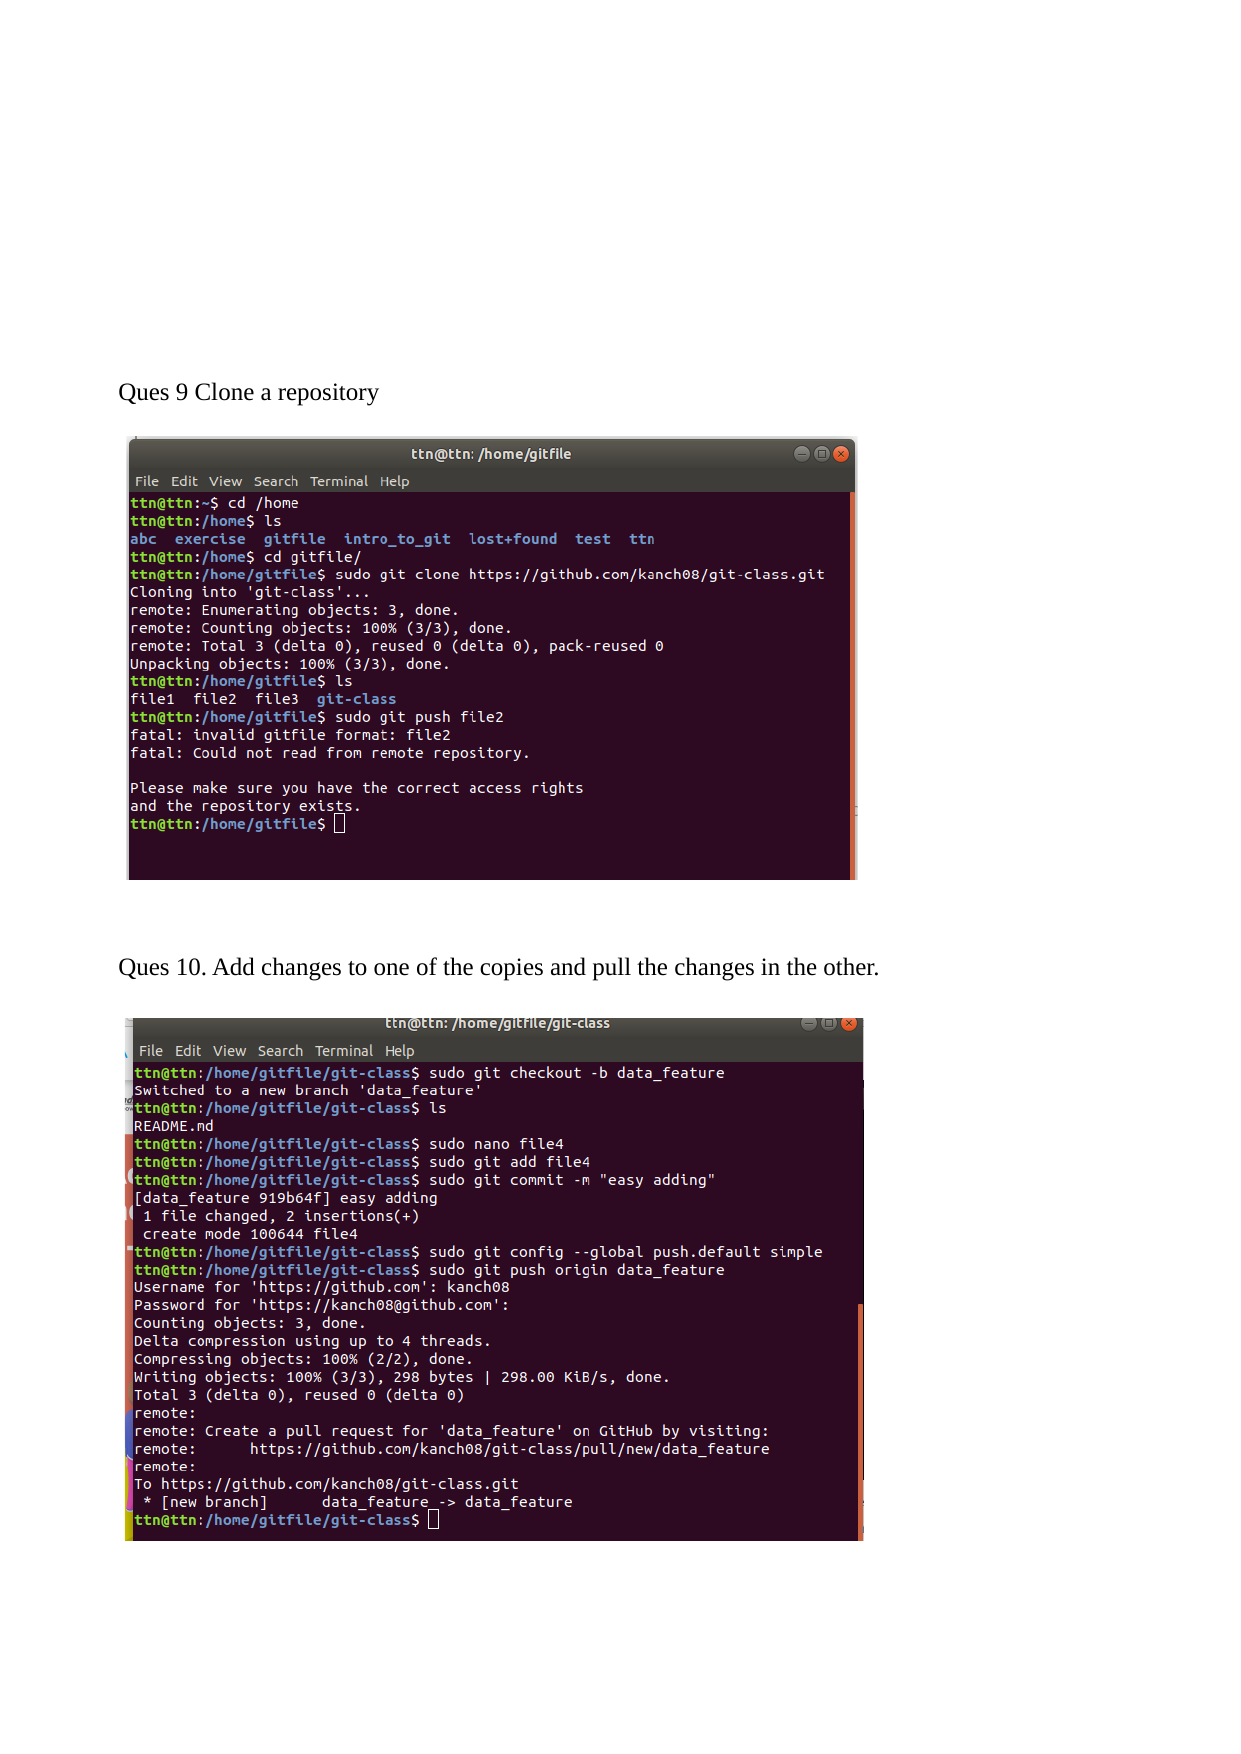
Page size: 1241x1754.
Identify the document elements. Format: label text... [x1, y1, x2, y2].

text Ques 9 Clone a repository [118, 377, 1122, 406]
picture [126, 436, 858, 880]
picture [124, 1018, 864, 1541]
text Ques 10. Add changes to one of the copies and pull the changes in the other. [118, 952, 1122, 981]
